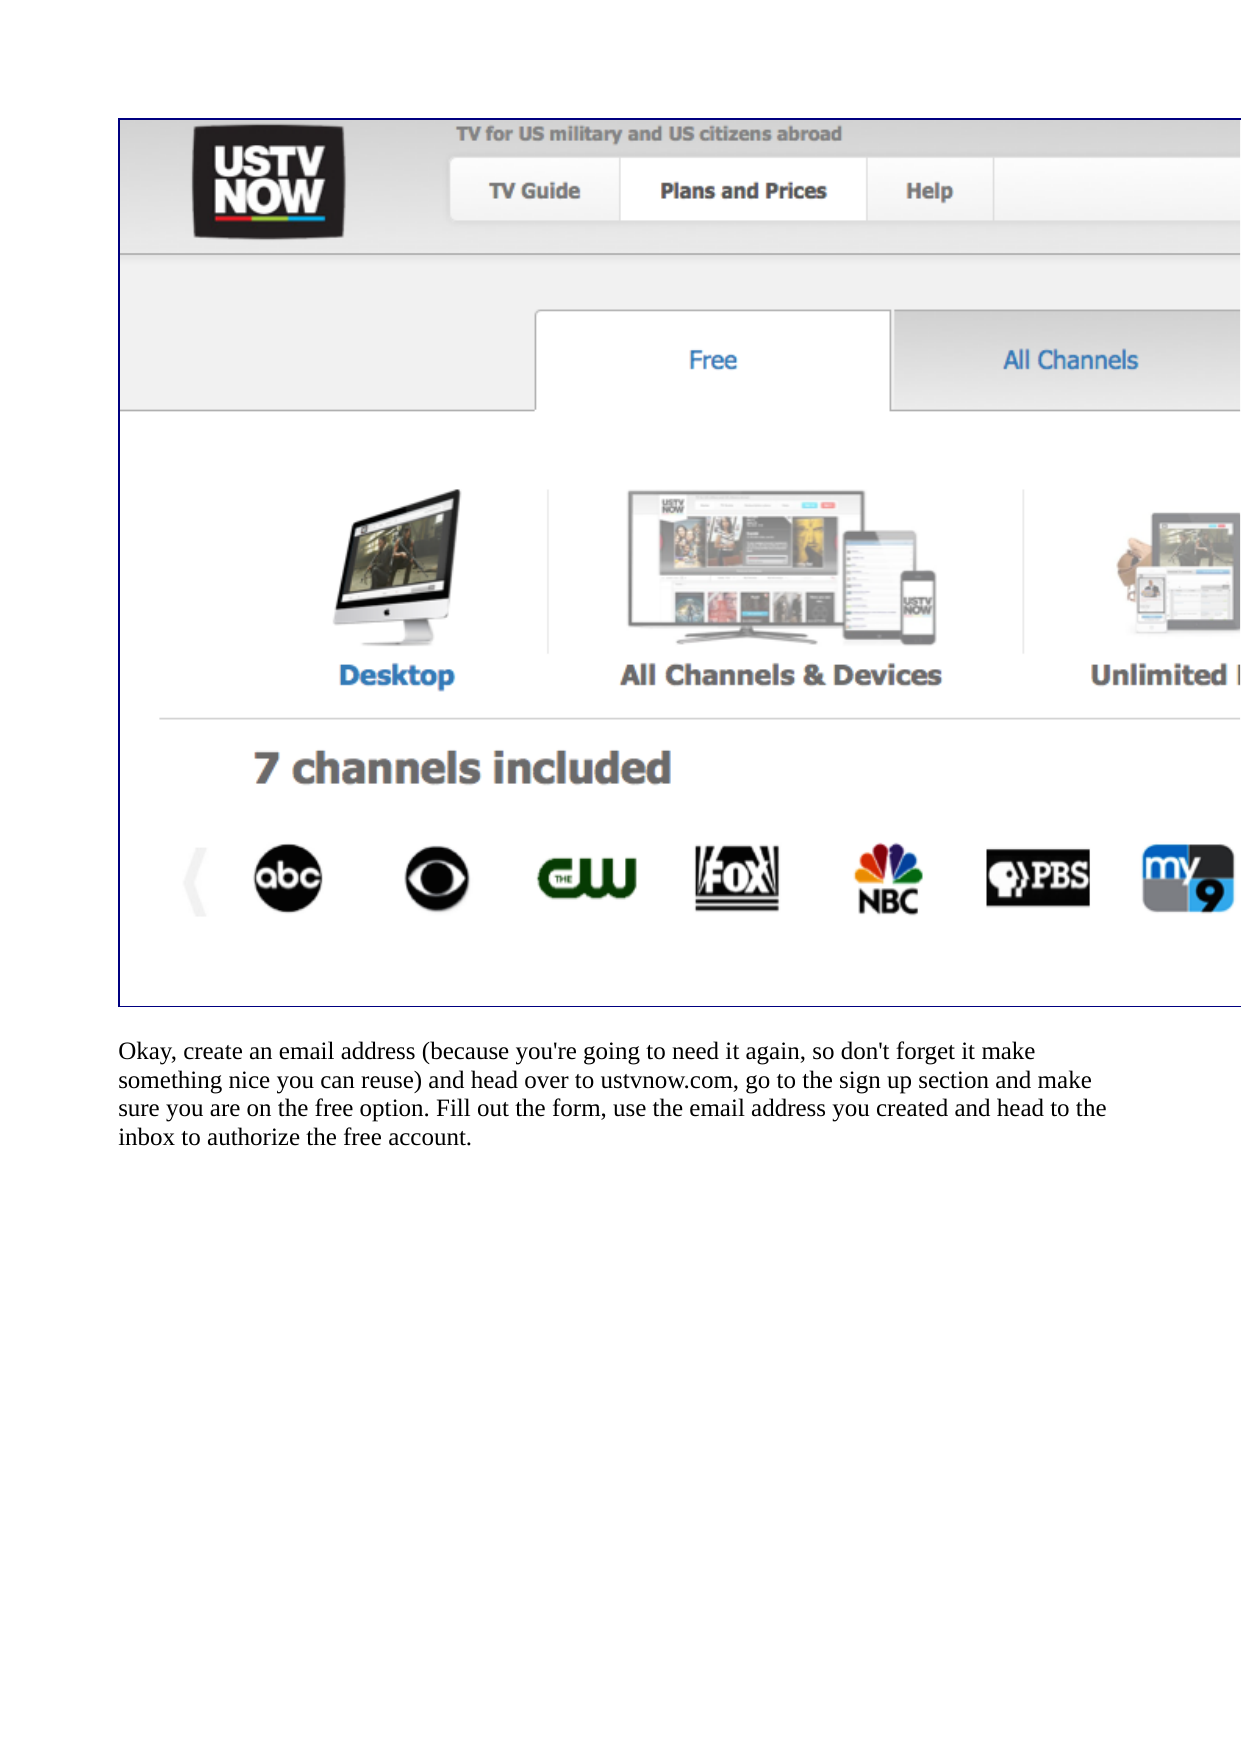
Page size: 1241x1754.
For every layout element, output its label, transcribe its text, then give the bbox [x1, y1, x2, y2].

picture [120, 120, 1241, 1006]
text Okay, create an email address (because you're going to need it again, so don't forget it make something nice you can reuse) and head over to ustvnow.com, go to the sign up section and make sure you are on the free option. Fill out the form, use the email address you created and head to the inbox to authorize the free account. [118, 1007, 1122, 1151]
